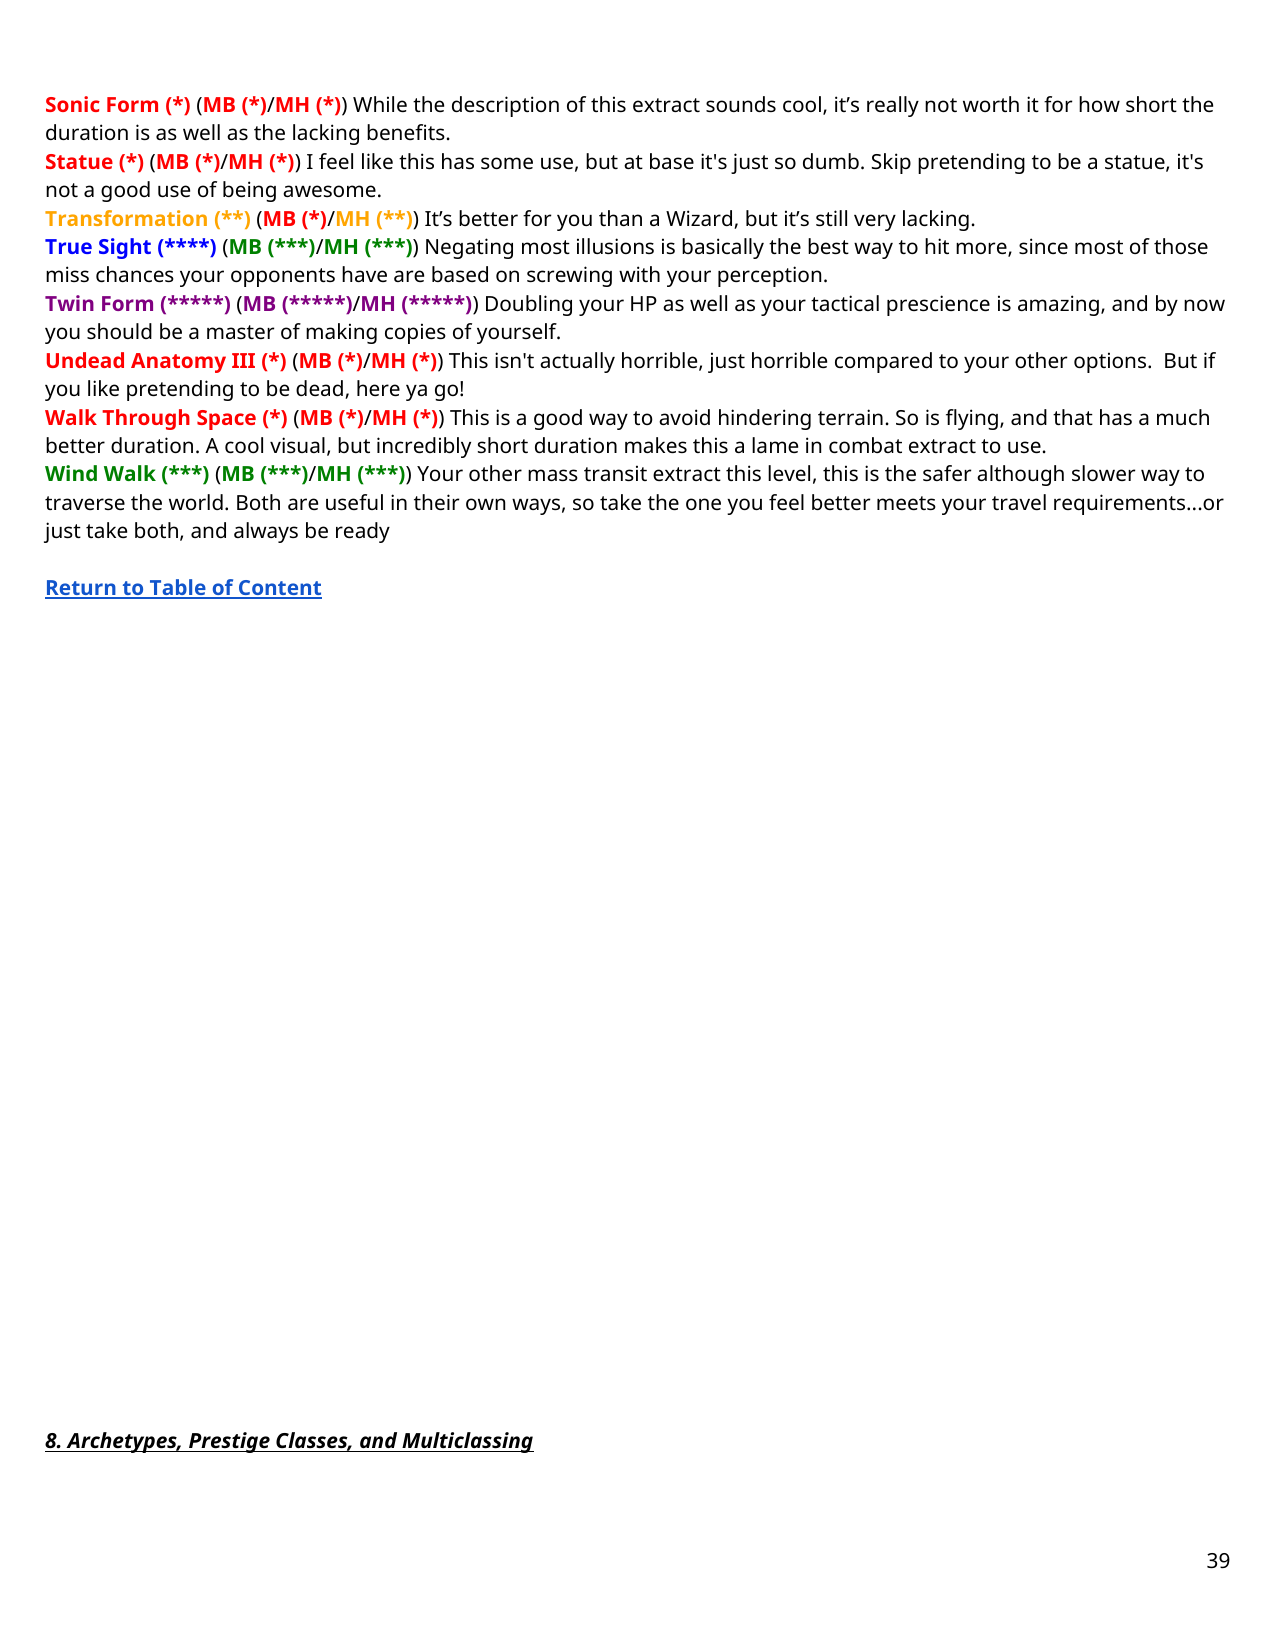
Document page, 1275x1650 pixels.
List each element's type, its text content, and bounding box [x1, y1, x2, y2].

text Transformation (**) (MB (*)/MH (**)) It’s better for you than a Wizard, but it’s still very lacking. [45, 204, 1230, 232]
text Walk Through Space (*) (MB (*)/MH (*)) This is a good way to avoid hindering terrain. So is flying, and that has a much better duration. A cool visual, but incredibly short duration makes this a lame in combat extract to use. [45, 403, 1230, 459]
text Undead Anatomy III (*) (MB (*)/MH (*)) This isn't actually horrible, just horrible compared to your other options. But if you like pretending to be dead, here ya go! [45, 346, 1230, 403]
text Twin Form (*****) (MB (*****)/MH (*****)) Doubling your HP as well as your tactical prescience is amazing, and by now you should be a master of making copies of yourself. [45, 289, 1230, 346]
text Sonic Form (*) (MB (*)/MH (*)) While the description of this extract sounds cool, it’s really not worth it for how short the duration is as well as the lacking benefits. [45, 90, 1230, 147]
text 8. Archetypes, Prestige Classes, and Multiclassing [45, 1426, 1230, 1455]
text Wind Walk (***) (MB (***)/MH (***)) Your other mass transit extract this level, this is the safer although slower way to traverse the world. Both are useful in their own ways, so take the one you feel better meets your travel requirements...or just take both, and always be ready [45, 459, 1230, 545]
text True Sight (****) (MB (***)/MH (***)) Negating most illusions is basically the best way to hit more, since most of those miss chances your opponents have are based on screwing with your perception. [45, 232, 1230, 289]
text Statue (*) (MB (*)/MH (*)) I feel like this has some use, but at base it's just so dumb. Skip pretending to be a statue, it's not a good use of being awesome. [45, 147, 1230, 204]
text Return to Table of Content [45, 573, 1230, 602]
